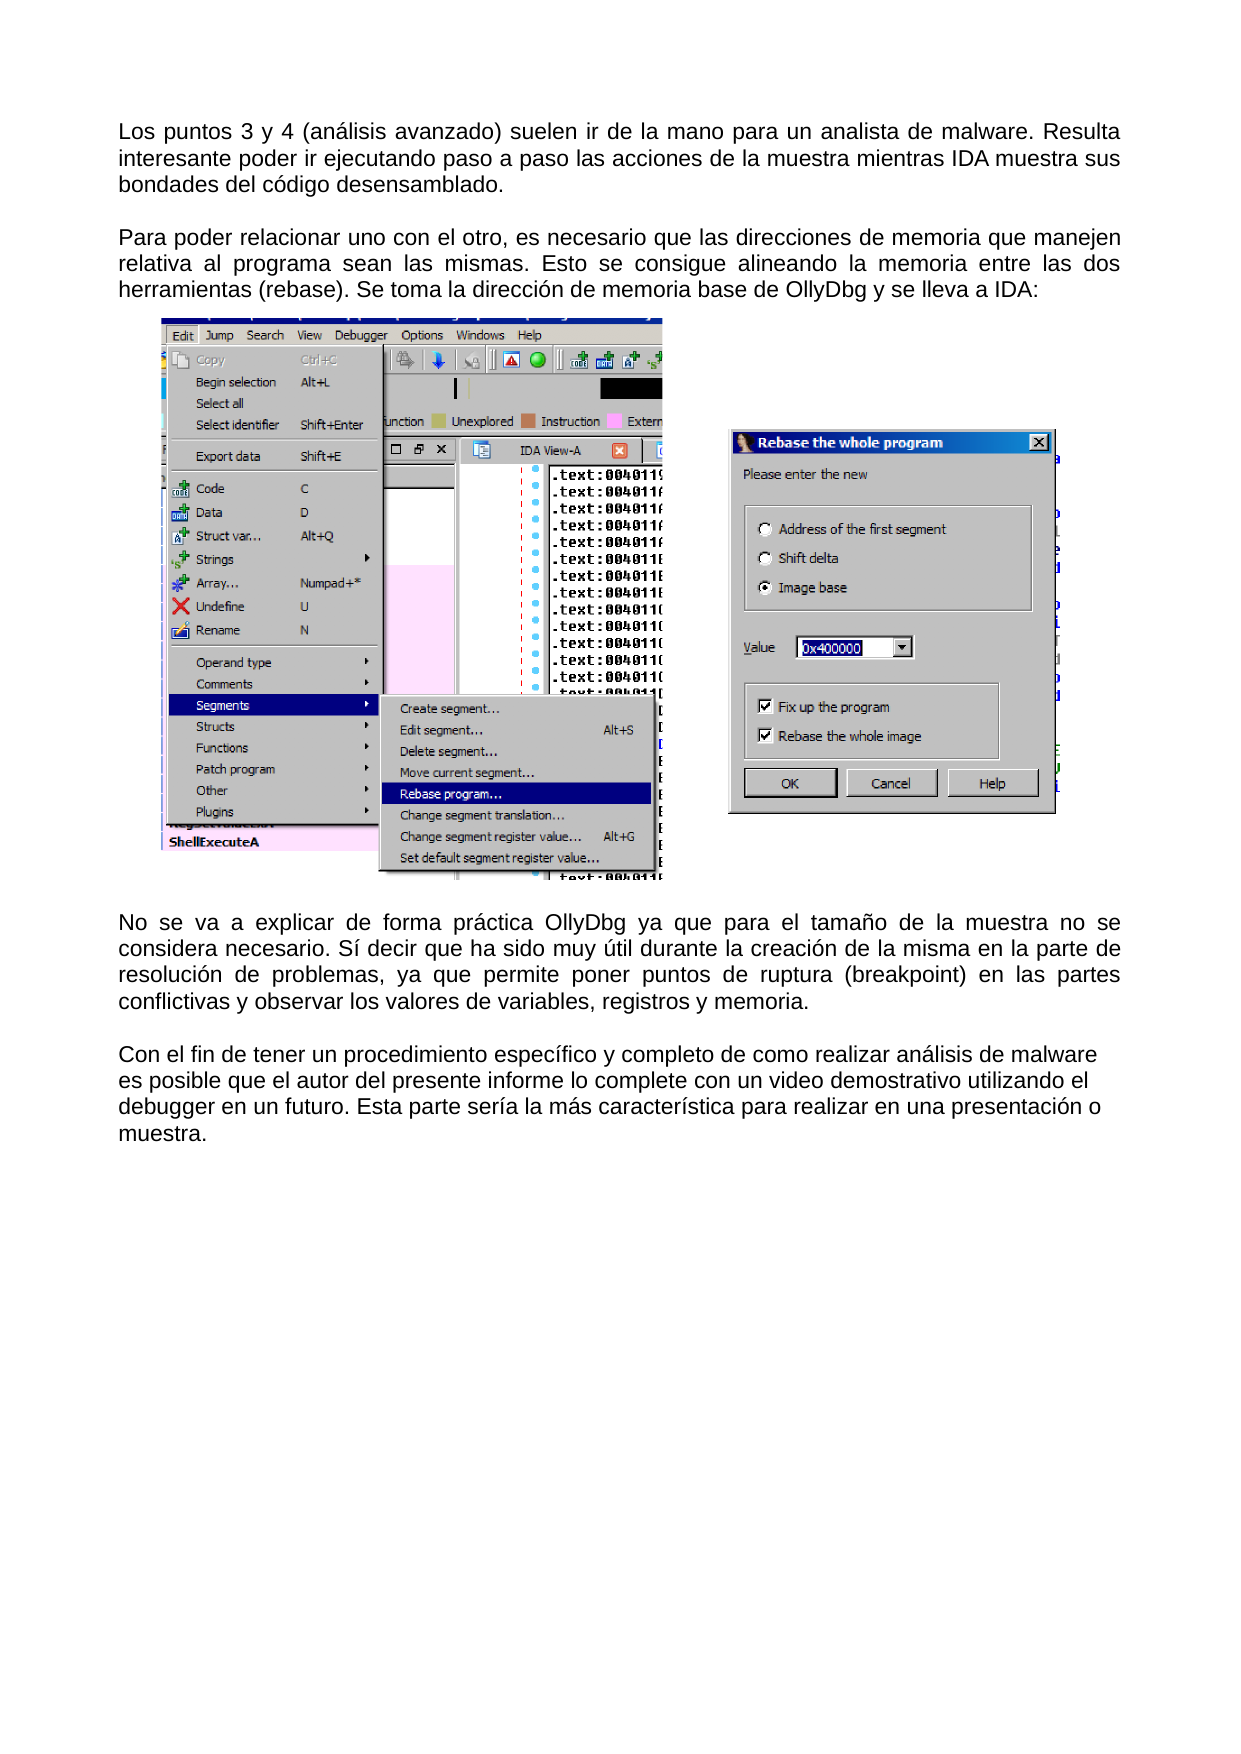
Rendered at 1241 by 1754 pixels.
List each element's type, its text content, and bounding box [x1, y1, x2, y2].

text Los puntos 3 y 4 (análisis avanzado) suelen ir de la mano para un analista de malware. Resulta interesante poder ir ejecutando paso a paso las acciones de la muestra mientras IDA muestra sus bondades del código desensamblado. [118, 118, 1122, 197]
text No se va a explicar de forma práctica OllyDbg ya que para el tamaño de la muestra no se considera necesario. Sí decir que ha sido muy útil durante la creación de la misma en la parte de resolución de problemas, ya que permite poner puntos de ruptura (breakpoint) en las partes conflictivas y observar los valores de variables, registros y memoria. [118, 909, 1122, 1014]
picture [161, 318, 663, 880]
text Para poder relacionar uno con el otro, es necesario que las direcciones de memoria que manejen relativa al programa sean las mismas. Esto se consigue alineando la memoria entre las dos herramientas (rebase). Se toma la dirección de memoria base de OllyDbg y se lleva a IDA: [118, 223, 1122, 303]
text Con el fin de tener un procedimiento específico y completo de como realizar análisis de malware es posible que el autor del presente informe lo complete con un video demostrativo utilizando el debugger en un futuro. Esta parte sería la más característica para realizar en una presentación o muestra. [118, 1041, 1122, 1146]
picture [728, 429, 1062, 815]
